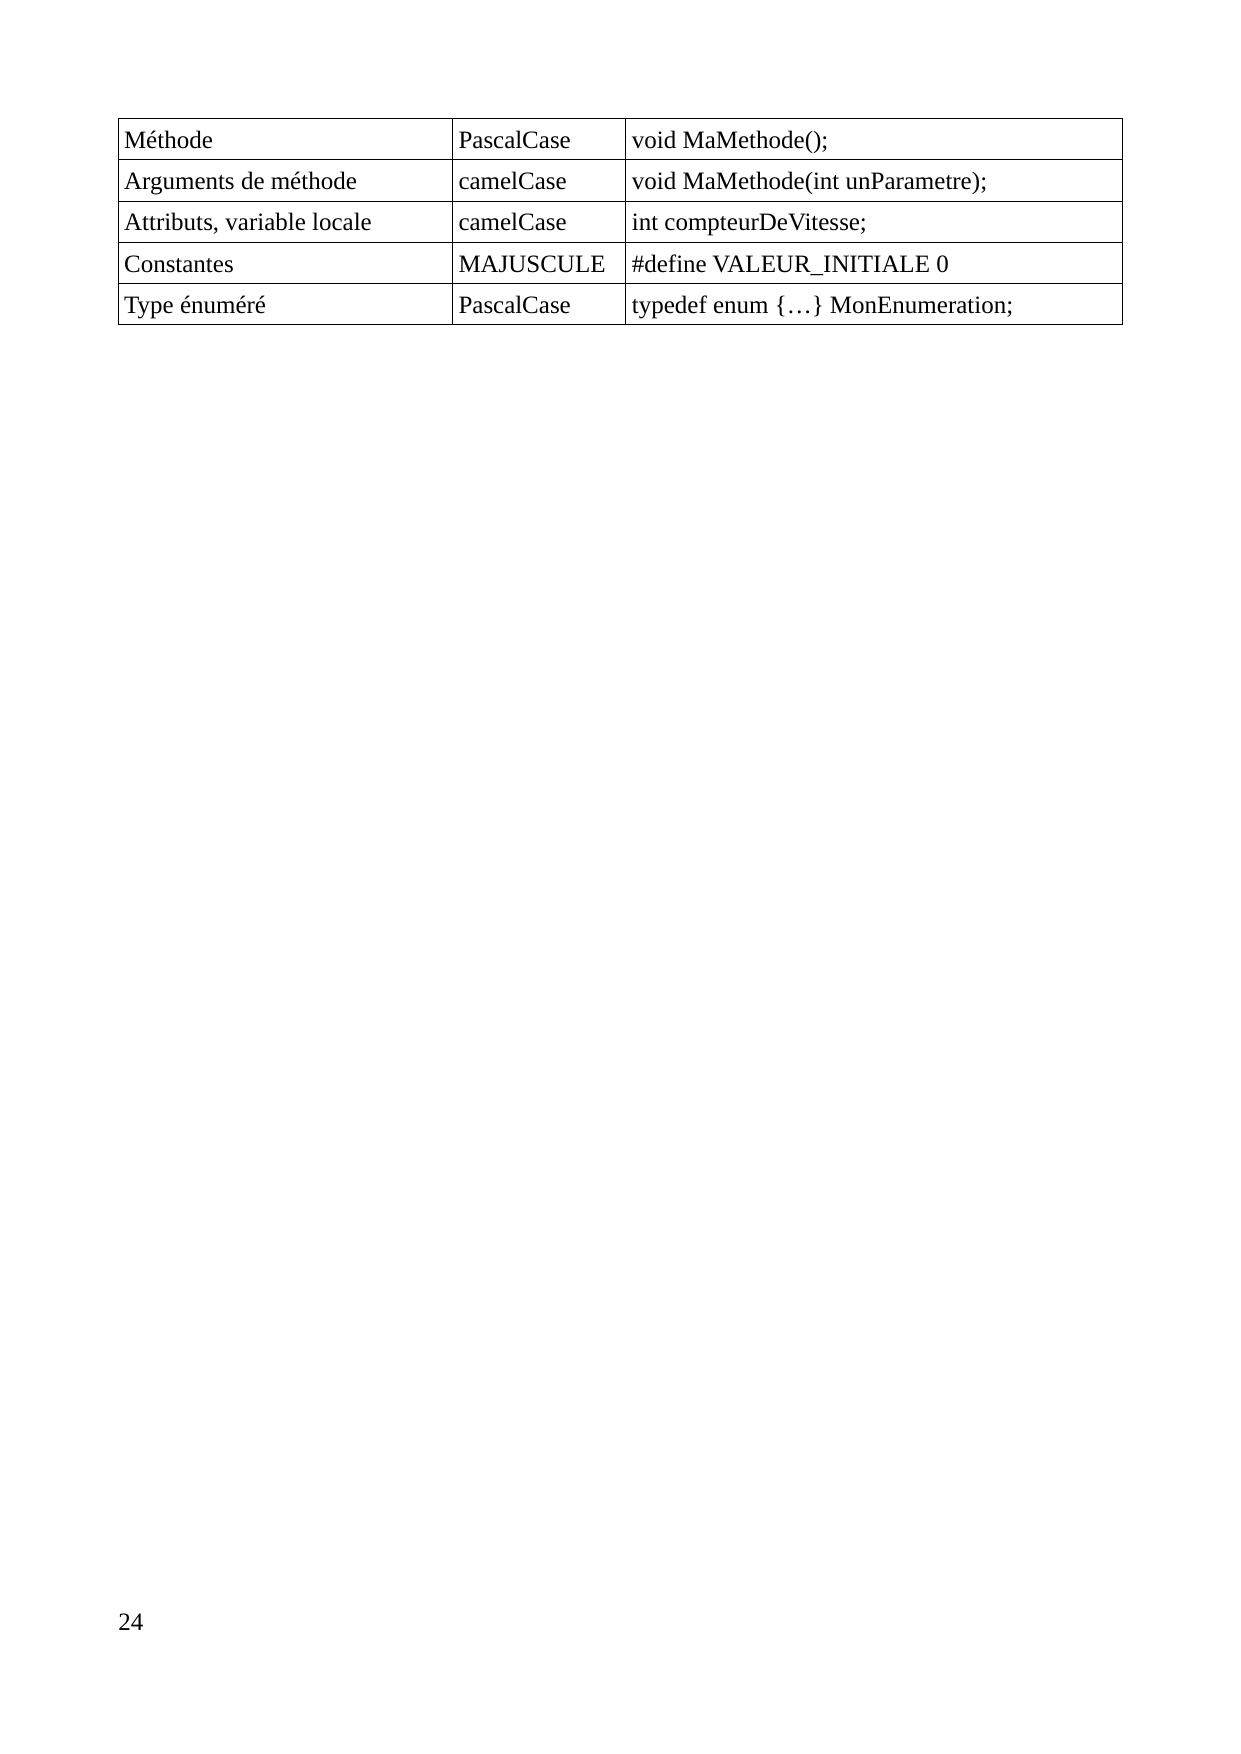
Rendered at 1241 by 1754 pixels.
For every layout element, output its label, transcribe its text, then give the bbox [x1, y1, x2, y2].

table_cell void MaMethode(); [626, 119, 1122, 159]
table_cell #define VALEUR_INITIALE 0 [626, 243, 1122, 283]
table_cell Arguments de méthode [119, 160, 452, 201]
table_cell MAJUSCULE [453, 243, 625, 283]
table_cell Type énuméré [119, 284, 452, 324]
table_cell PascalCase [453, 284, 625, 324]
table_cell typedef enum {…} MonEnumeration; [626, 284, 1122, 324]
table_cell int compteurDeVitesse; [626, 202, 1122, 242]
table_cell Constantes [119, 243, 452, 283]
table_cell void MaMethode(int unParametre); [626, 160, 1122, 201]
table_cell Attributs, variable locale [119, 202, 452, 242]
table_cell camelCase [453, 160, 625, 201]
table_cell camelCase [453, 202, 625, 242]
table_cell Méthode [119, 119, 452, 159]
table_cell PascalCase [453, 119, 625, 159]
